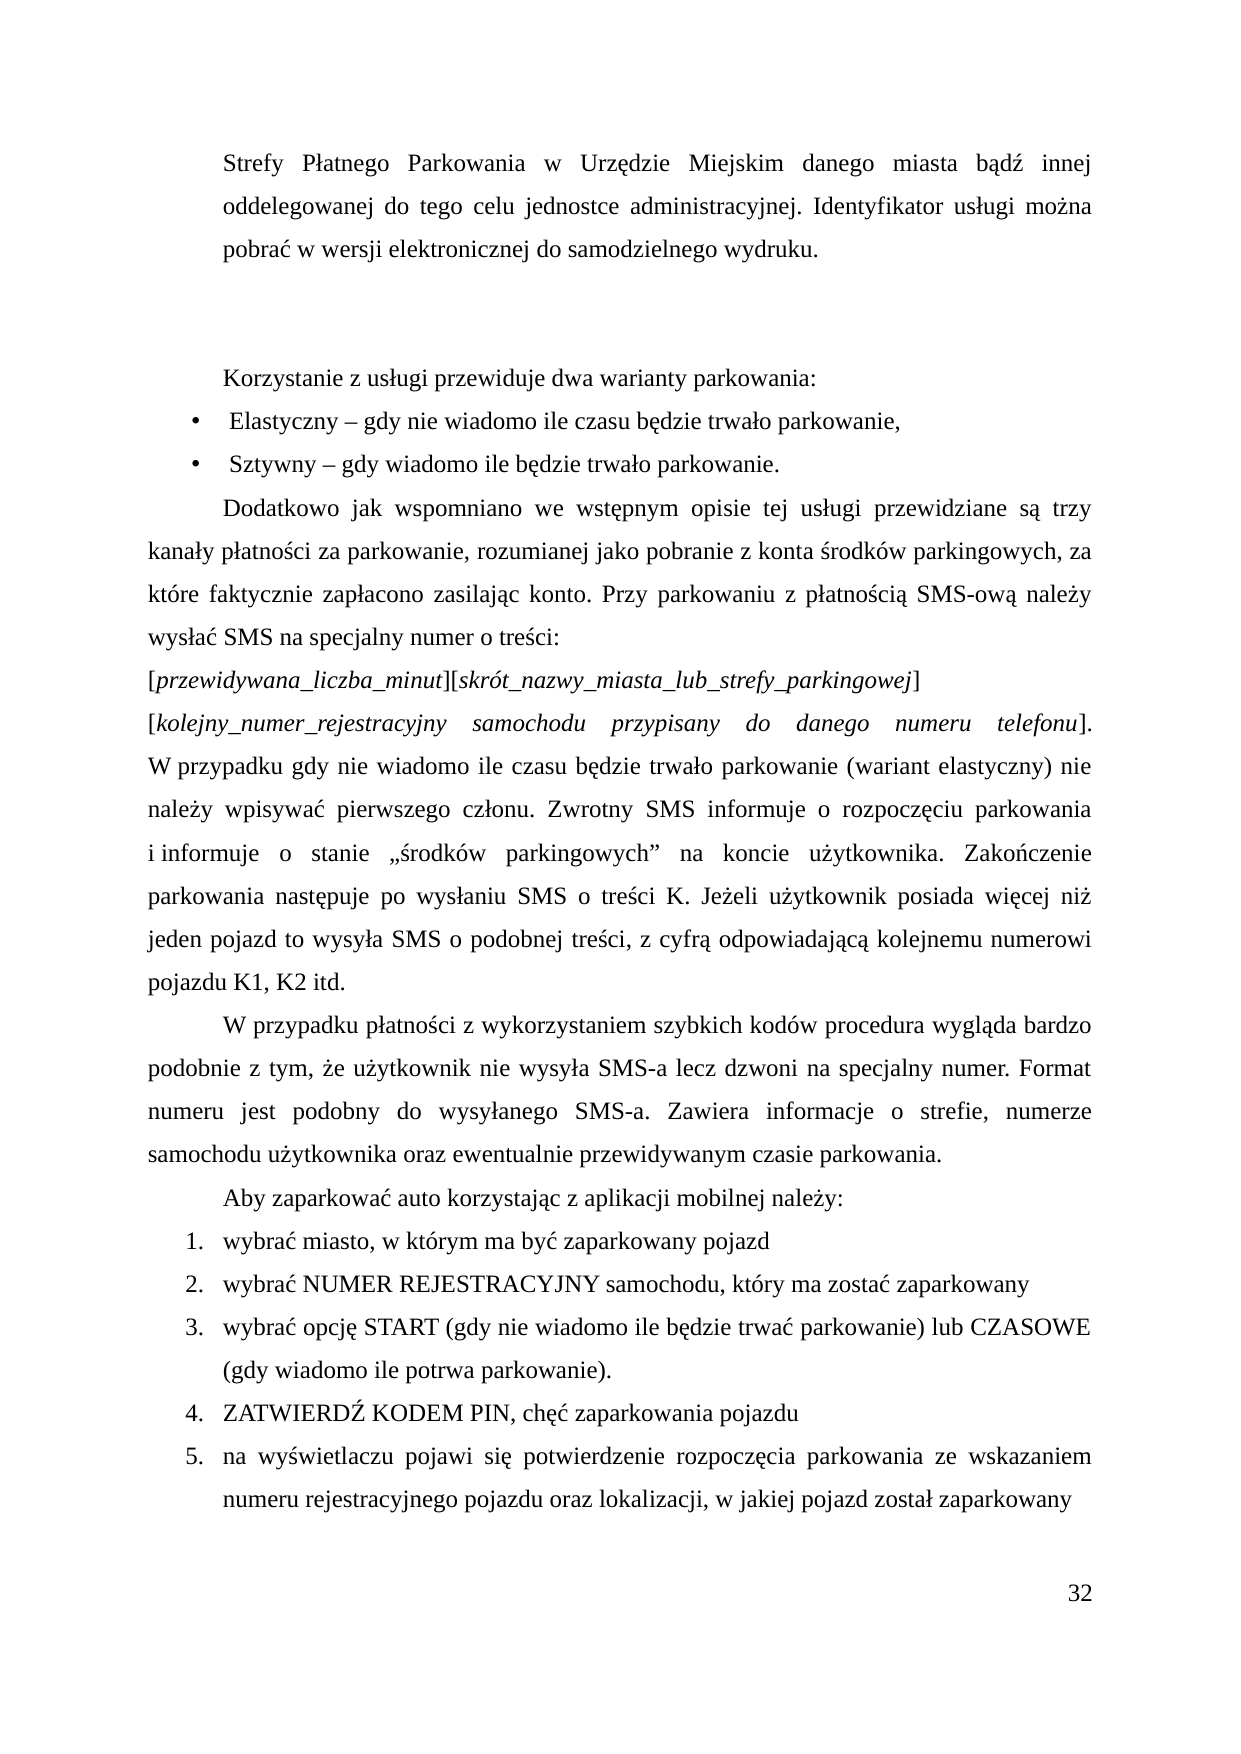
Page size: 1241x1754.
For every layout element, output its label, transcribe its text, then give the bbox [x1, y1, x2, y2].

list na wyświetlaczu pojawi się potwierdzenie rozpoczęcia parkowania ze wskazaniem numeru rejestracyjnego pojazdu oraz lokalizacji, w jakiej pojazd został zaparkowany [185, 1441, 1093, 1513]
list Elastyczny – gdy nie wiadomo ile czasu będzie trwało parkowanie, [191, 406, 1093, 435]
text [przewidywana_liczba_minut][skrót_nazwy_miasta_lub_strefy_parkingowej][kolejny_numer_rejestracyjny samochodu przypisany do danego numeru telefonu]. W przypadku gdy nie wiadomo ile czasu będzie trwało parkowanie (wariant elastyczny) nie należy wpisywać pierwszego członu. Zwrotny SMS informuje o rozpoczęciu parkowania i informuje o stanie „środków parkingowych” na koncie użytkownika. Zakończenie parkowania następuje po wysłaniu SMS o treści K. Jeżeli użytkownik posiada więcej niż jeden pojazd to wysyła SMS o podobnej treści, z cyfrą odpowiadającą kolejnemu numerowi pojazdu K1, K2 itd. [148, 665, 1093, 996]
list ZATWIERDŹ KODEM PIN, chęć zaparkowania pojazdu [185, 1398, 1093, 1427]
text Korzystanie z usługi przewiduje dwa warianty parkowania: [148, 363, 1093, 392]
list wybrać opcję START (gdy nie wiadomo ile będzie trwać parkowanie) lub CZASOWE (gdy wiadomo ile potrwa parkowanie). [185, 1312, 1093, 1384]
list wybrać NUMER REJESTRACYJNY samochodu, który ma zostać zaparkowany [185, 1269, 1093, 1298]
list Sztywny – gdy wiadomo ile będzie trwało parkowanie. [191, 449, 1093, 478]
list Strefy Płatnego Parkowania w Urzędzie Miejskim danego miasta bądź innej oddelegowanej do tego celu jednostce administracyjnej. Identyfikator usługi można pobrać w wersji elektronicznej do samodzielnego wydruku. [185, 148, 1093, 263]
text Aby zaparkować auto korzystając z aplikacji mobilnej należy: [148, 1183, 1093, 1211]
list wybrać miasto, w którym ma być zaparkowany pojazd [185, 1226, 1093, 1254]
text Dodatkowo jak wspomniano we wstępnym opisie tej usługi przewidziane są trzy kanały płatności za parkowanie, rozumianej jako pobranie z konta środków parkingowych, za które faktycznie zapłacono zasilając konto. Przy parkowaniu z płatnością SMS-ową należy wysłać SMS na specjalny numer o treści: [148, 493, 1093, 651]
text W przypadku płatności z wykorzystaniem szybkich kodów procedura wygląda bardzo podobnie z tym, że użytkownik nie wysyła SMS-a lecz dzwoni na specjalny numer. Format numeru jest podobny do wysyłanego SMS-a. Zawiera informacje o strefie, numerze samochodu użytkownika oraz ewentualnie przewidywanym czasie parkowania. [148, 1010, 1093, 1168]
